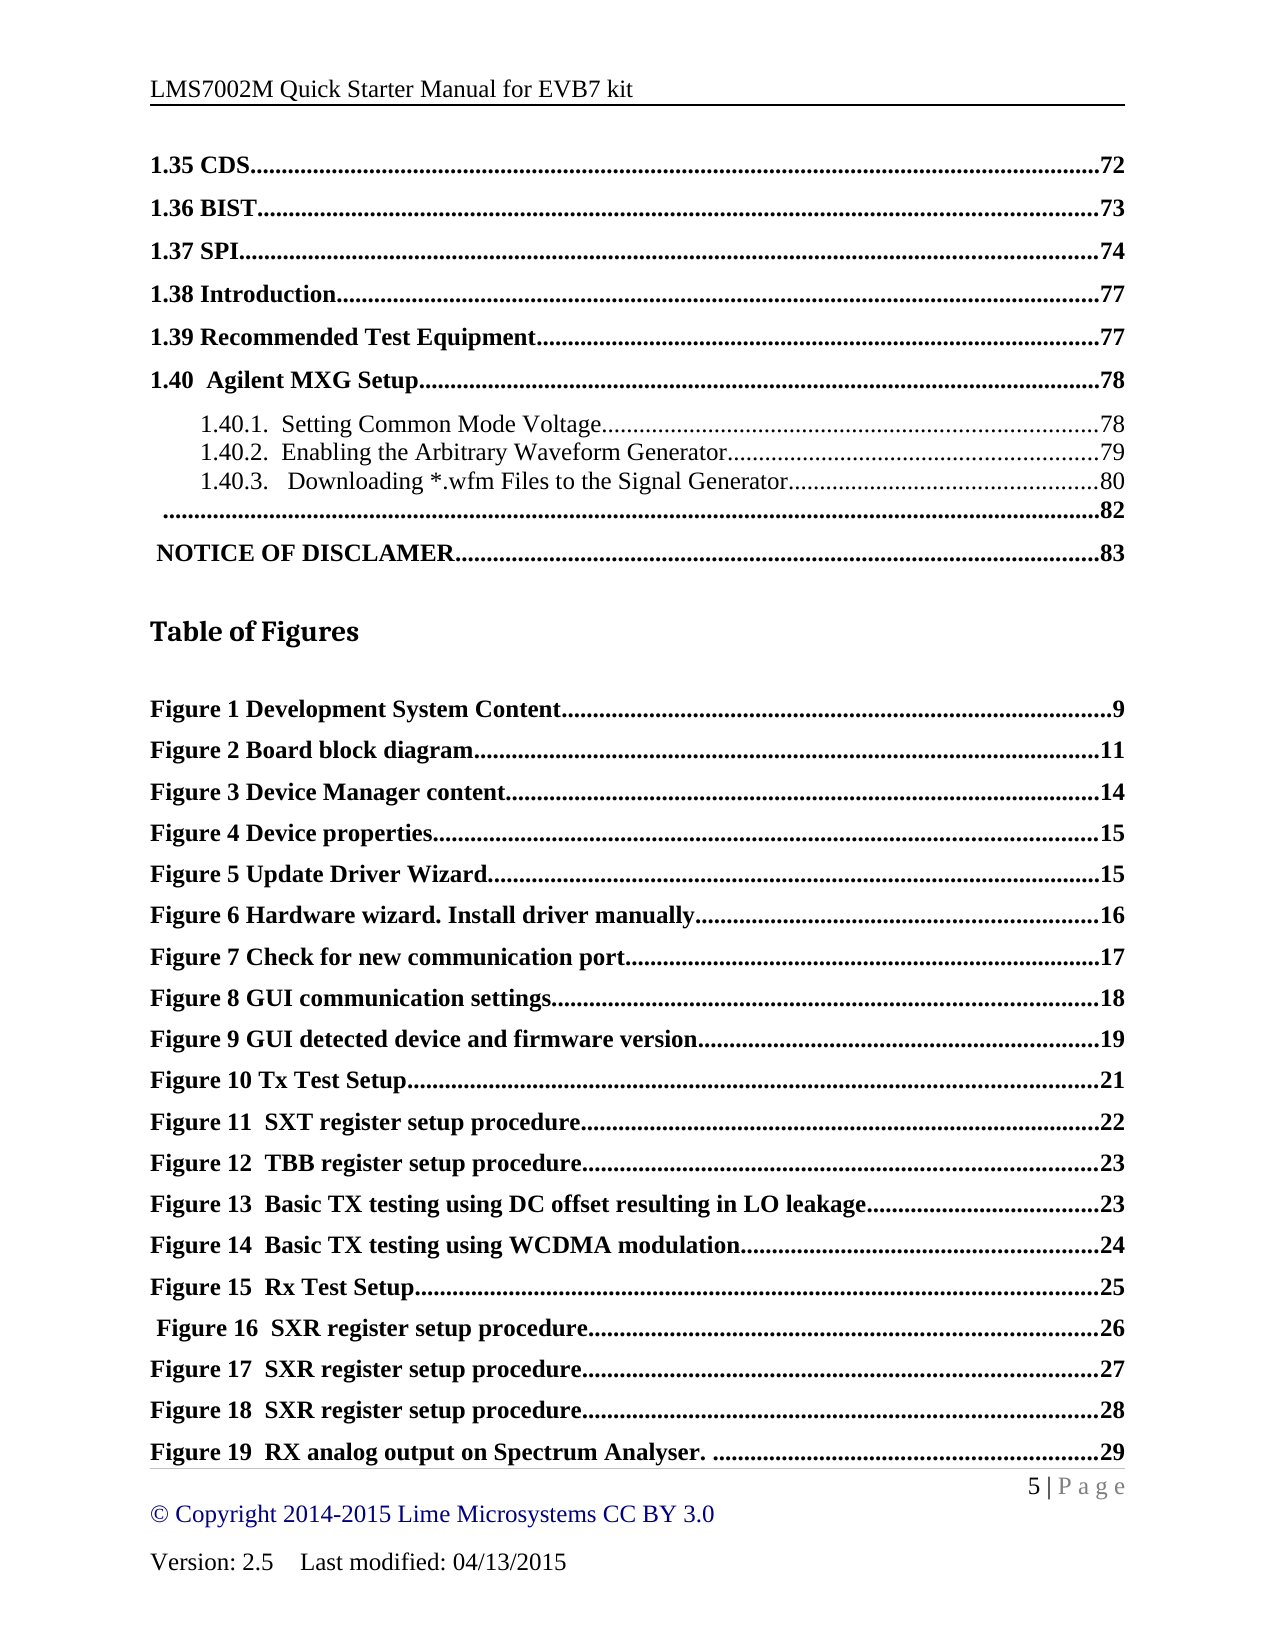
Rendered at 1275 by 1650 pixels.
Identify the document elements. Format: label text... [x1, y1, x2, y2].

text 1.40.1. Setting Common Mode Voltage 78 [200, 409, 1125, 437]
text 1.40.3. Downloading *.wfm Files to the Signal Generator 80 [200, 466, 1125, 495]
text Figure 12 TBB register setup procedure 23 [150, 1148, 1125, 1177]
text Figure 14 Basic TX testing using WCDMA modulation 24 [150, 1231, 1125, 1259]
text 1.40 Agilent MXG Setup 78 [150, 366, 1125, 394]
text Table of Figures [150, 615, 1125, 648]
text Figure 10 Tx Test Setup 21 [150, 1066, 1125, 1094]
text 1.39 Recommended Test Equipment 77 [150, 322, 1125, 351]
text Figure 5 Update Driver Wizard. 15 [150, 859, 1125, 888]
text Figure 16 SXR register setup procedure 26 [150, 1313, 1125, 1342]
text Figure 7 Check for new communication port 17 [150, 942, 1125, 971]
text Figure 11 SXT register setup procedure 22 [150, 1107, 1125, 1136]
text Figure 18 SXR register setup procedure 28 [150, 1396, 1125, 1424]
text 1.38 Introduction 77 [150, 279, 1125, 308]
text NOTICE OF DISCLAMER 83 [150, 538, 1125, 567]
text 1.35 CDS 72 [150, 150, 1125, 179]
text Figure 2 Board block diagram 11 [150, 736, 1125, 764]
text Figure 3 Device Manager content 14 [150, 777, 1125, 806]
text Figure 19 RX analog output on Spectrum Analyser. 29 [150, 1437, 1125, 1466]
text Figure 13 Basic TX testing using DC offset resulting in LO leakage 23 [150, 1189, 1125, 1218]
text 1.37 SPI 74 [150, 236, 1125, 265]
text Figure 17 SXR register setup procedure 27 [150, 1354, 1125, 1383]
text Figure 1 Development System Content 9 [150, 694, 1125, 723]
text Figure 4 Device properties 15 [150, 818, 1125, 847]
text 1.36 BIST 73 [150, 193, 1125, 222]
text 1.40.2. Enabling the Arbitrary Waveform Generator 79 [200, 437, 1125, 466]
text Figure 8 GUI communication settings. 18 [150, 983, 1125, 1012]
text 82 [150, 495, 1125, 524]
text Figure 6 Hardware wizard. Install driver manually 16 [150, 901, 1125, 929]
text Figure 9 GUI detected device and firmware version 19 [150, 1024, 1125, 1053]
text Figure 15 Rx Test Setup 25 [150, 1272, 1125, 1301]
